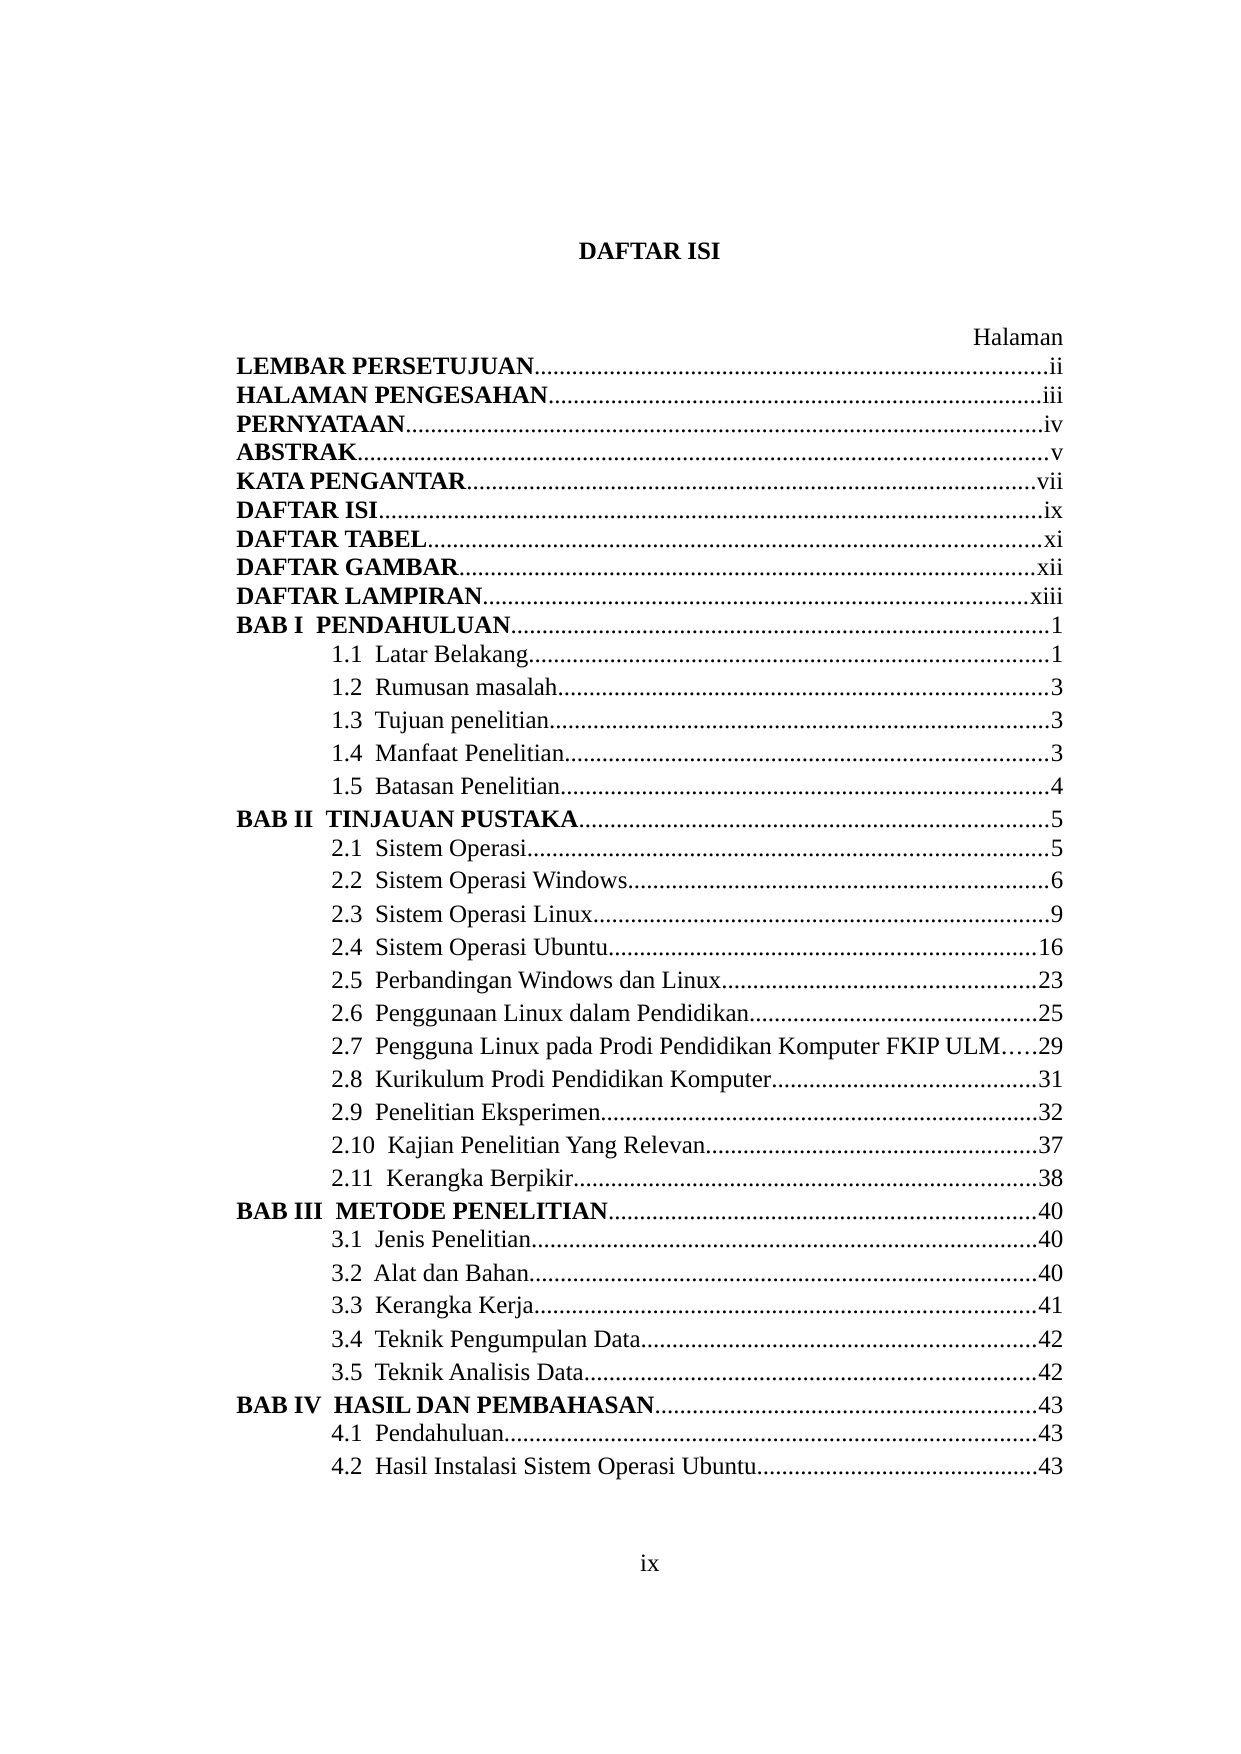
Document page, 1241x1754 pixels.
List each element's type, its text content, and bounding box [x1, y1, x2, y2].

text 2.2 Sistem Operasi Windows 6 [325, 866, 1063, 894]
text DAFTAR TABEL xi [236, 524, 1063, 552]
text 3.2 Alat dan Bahan 40 [325, 1258, 1063, 1286]
text 1.1 Latar Belakang 1 [325, 639, 1063, 667]
text 2.10 Kajian Penelitian Yang Relevan 37 [325, 1130, 1063, 1158]
text BAB II TINJAUAN PUSTAKA 5 [236, 804, 1063, 833]
table_header [236, 323, 649, 351]
text HALAMAN PENGESAHAN iii [236, 380, 1063, 409]
text 2.6 Penggunaan Linux dalam Pendidikan 25 [325, 998, 1063, 1026]
text 2.1 Sistem Operasi 5 [325, 833, 1063, 861]
text 3.4 Teknik Pengumpulan Data 42 [325, 1324, 1063, 1352]
text DAFTAR ISI ix [236, 495, 1063, 524]
text 2.3 Sistem Operasi Linux 9 [325, 899, 1063, 927]
text 1.2 Rumusan masalah 3 [325, 672, 1063, 701]
text 4.2 Hasil Instalasi Sistem Operasi Ubuntu 43 [325, 1451, 1063, 1480]
text DAFTAR GAMBAR xii [236, 552, 1063, 581]
text 3.3 Kerangka Kerja 41 [325, 1291, 1063, 1319]
text 3.5 Teknik Analisis Data 42 [325, 1357, 1063, 1385]
text 2.4 Sistem Operasi Ubuntu 16 [325, 932, 1063, 960]
text ABSTRAK v [236, 437, 1063, 466]
text PERNYATAAN iv [236, 409, 1063, 437]
text 2.11 Kerangka Berpikir 38 [325, 1163, 1063, 1192]
table_header Halaman [650, 323, 1063, 351]
text 1.5 Batasan Penelitian 4 [325, 771, 1063, 799]
text 3.1 Jenis Penelitian 40 [325, 1224, 1063, 1253]
text 2.5 Perbandingan Windows dan Linux 23 [325, 965, 1063, 993]
text BAB III METODE PENELITIAN 40 [236, 1196, 1063, 1224]
text LEMBAR PERSETUJUAN ii [236, 351, 1063, 380]
text BAB IV HASIL DAN PEMBAHASAN 43 [236, 1390, 1063, 1418]
text BAB I PENDAHULUAN 1 [236, 610, 1063, 639]
subtitle DAFTAR ISI [236, 236, 1063, 265]
text DAFTAR LAMPIRAN xiii [236, 581, 1063, 610]
text KATA PENGANTAR vii [236, 466, 1063, 495]
text 2.7 Pengguna Linux pada Prodi Pendidikan Komputer FKIP ULM 29 [325, 1031, 1063, 1059]
text 2.8 Kurikulum Prodi Pendidikan Komputer 31 [325, 1064, 1063, 1092]
text 2.9 Penelitian Eksperimen 32 [325, 1097, 1063, 1126]
text 1.3 Tujuan penelitian 3 [325, 705, 1063, 733]
text 4.1 Pendahuluan 43 [325, 1418, 1063, 1447]
text 1.4 Manfaat Penelitian 3 [325, 738, 1063, 767]
